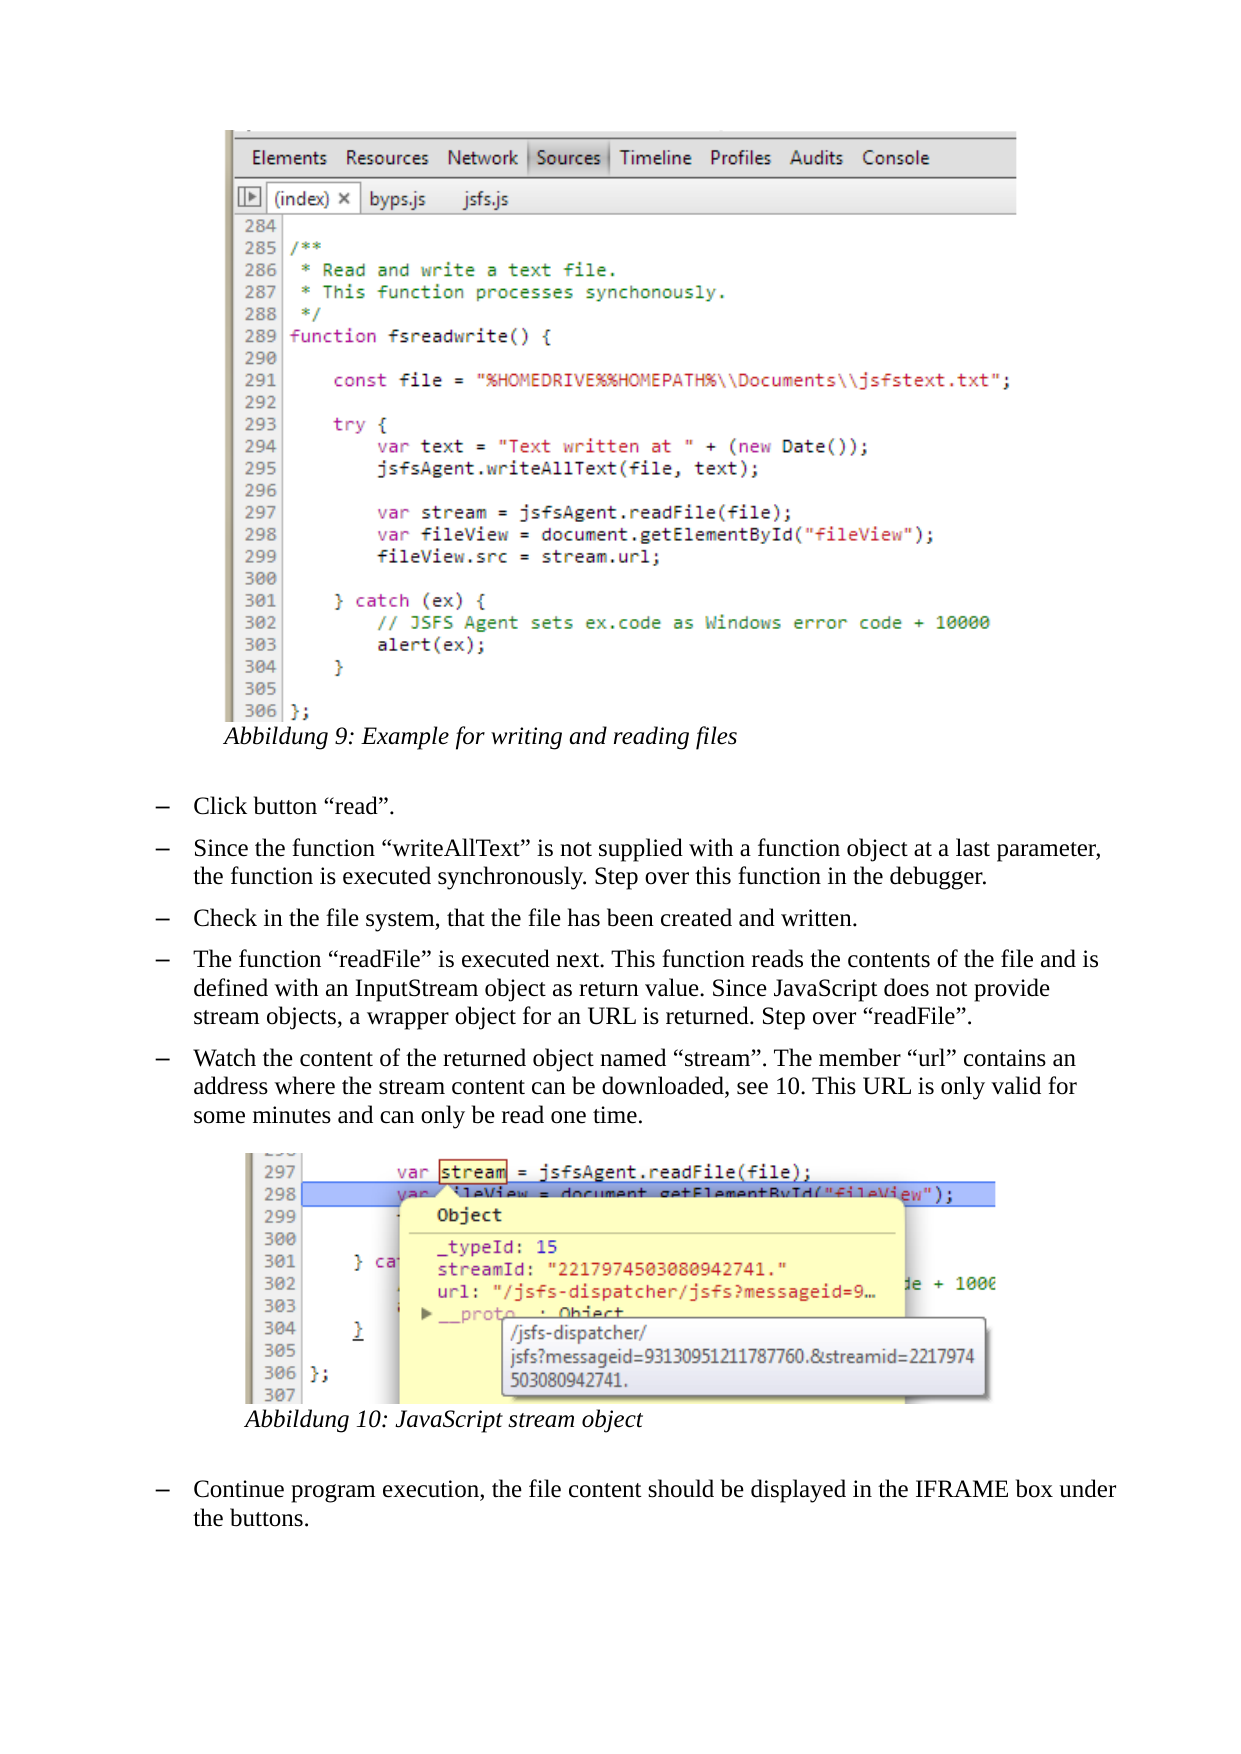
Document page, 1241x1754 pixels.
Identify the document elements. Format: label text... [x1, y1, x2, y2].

text Abbildung 10: JavaScript stream object [245, 1404, 995, 1433]
list Continue program execution, the file content should be displayed in the IFRAME box under the buttons. [156, 1474, 1122, 1531]
list Watch the content of the returned object named “stream”. The member “url” contains an address where the stream content can be downloaded, see Abbildung 10. This URL is only valid for some minutes and can only be read one time. [156, 1043, 1122, 1129]
list Click button “read”. [156, 791, 1122, 820]
list The function “readFile” is executed next. This function reads the contents of the file and is defined with an InputStream object as return value. Since JavaScript does not provide stream objects, a wrapper object for an URL is returned. Step over “readFile”. [156, 944, 1122, 1030]
list Check in the file system, that the file has been created and written. [156, 903, 1122, 931]
list Abbildung 9: Example for writing and reading files [224, 722, 1016, 750]
list Since the function “writeAllText” is not supplied with a function object at a last parameter, the function is executed synchronously. Step over this function in the debugger. [156, 833, 1122, 890]
